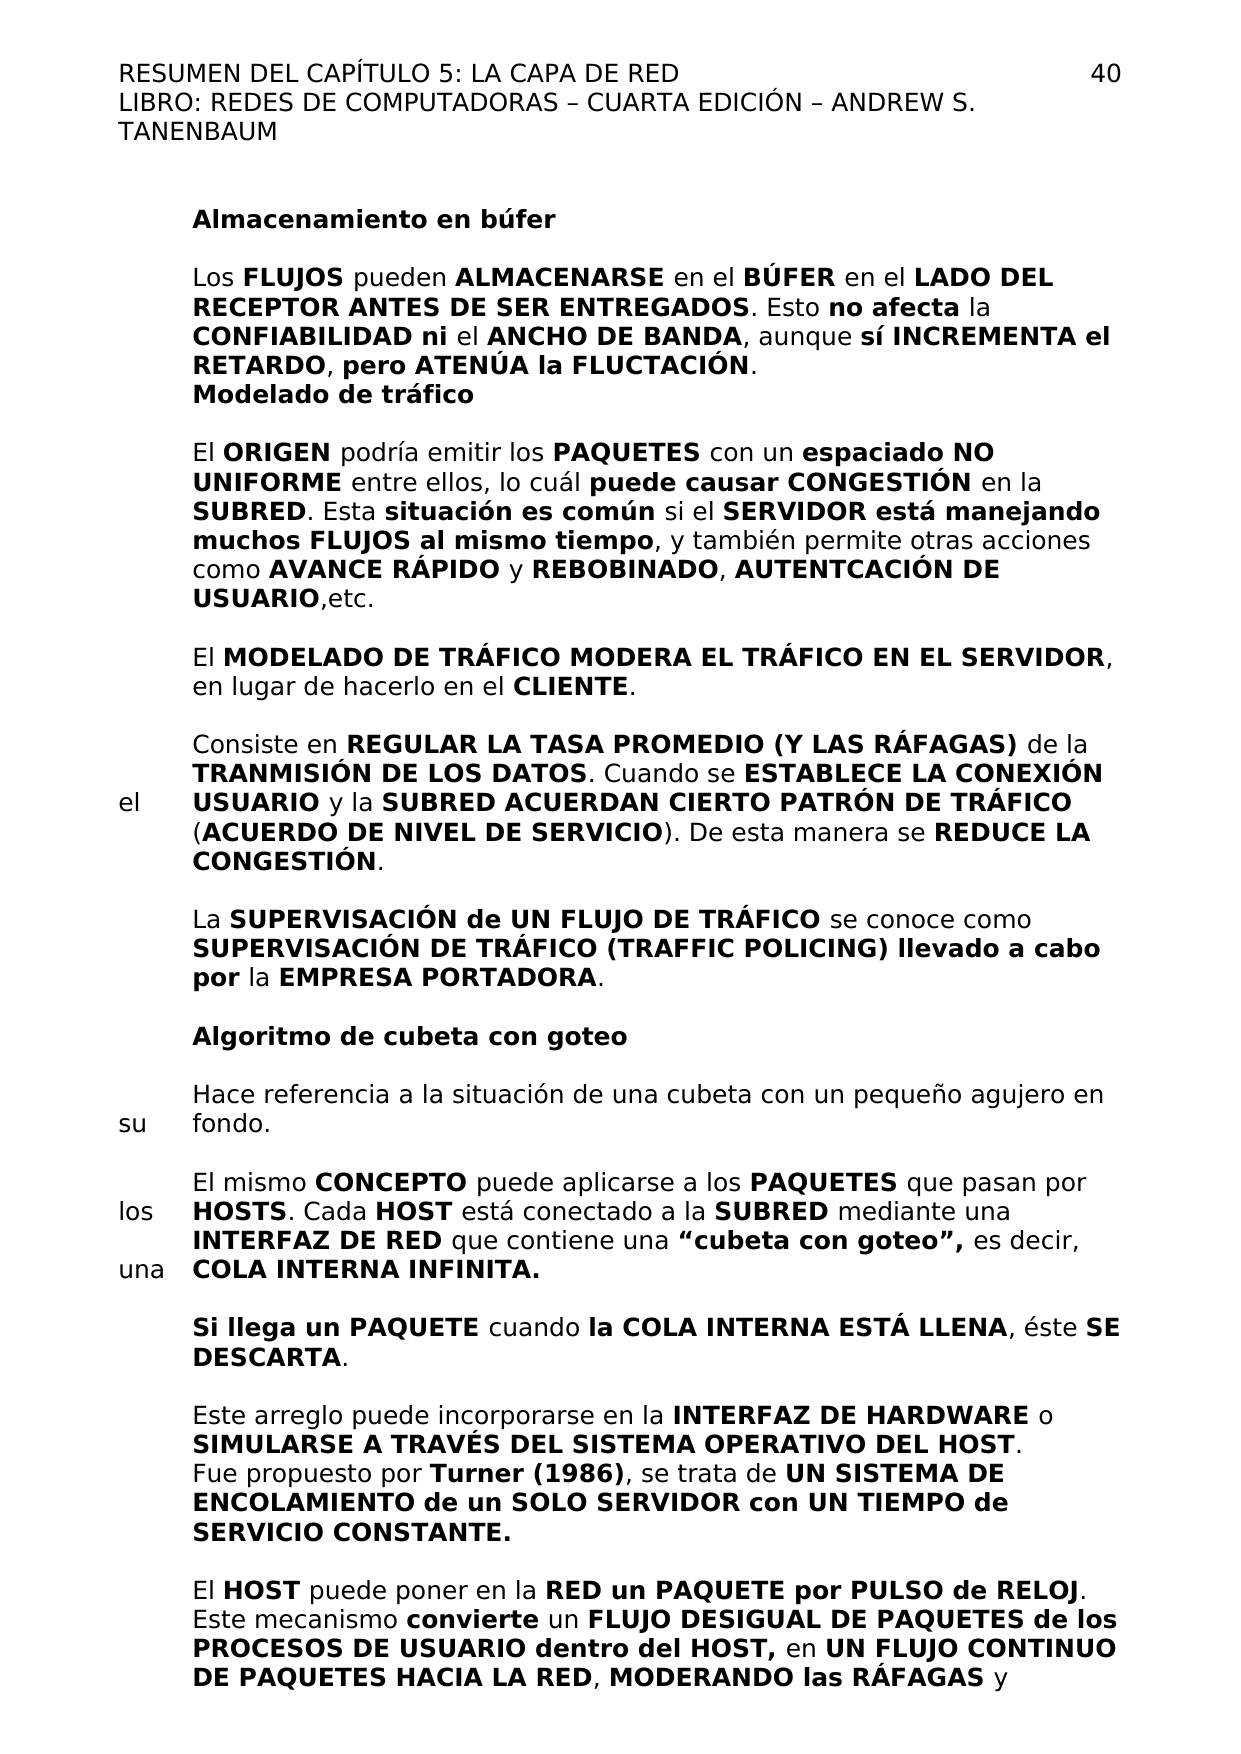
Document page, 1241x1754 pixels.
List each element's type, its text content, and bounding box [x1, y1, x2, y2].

text Hace referencia a la situación de una cubeta con un pequeño agujero en su fondo. [118, 1080, 1122, 1138]
text La SUPERVISACIÓN de UN FLUJO DE TRÁFICO se conoce como SUPERVISACIÓN DE TRÁFICO (TRAFFIC POLICING) llevado a cabo por la EMPRESA PORTADORA. [118, 905, 1122, 993]
text Almacenamiento en búfer [118, 205, 1122, 234]
text Este arreglo puede incorporarse en la INTERFAZ DE HARDWARE o SIMULARSE A TRAVÉS DEL SISTEMA OPERATIVO DEL HOST. [118, 1401, 1122, 1459]
text Si llega un PAQUETE cuando la COLA INTERNA ESTÁ LLENA, éste SE DESCARTA. [118, 1313, 1122, 1372]
text Consiste en REGULAR LA TASA PROMEDIO (Y LAS RÁFAGAS) de la TRANMISIÓN DE LOS DATOS. Cuando se ESTABLECE LA CONEXIÓN el USUARIO y la SUBRED ACUERDAN CIERTO PATRÓN DE TRÁFICO (ACUERDO DE NIVEL DE SERVICIO). De esta manera se REDUCE LA CONGESTIÓN. [118, 730, 1122, 876]
text El mismo CONCEPTO puede aplicarse a los PAQUETES que pasan por los HOSTS. Cada HOST está conectado a la SUBRED mediante una INTERFAZ DE RED que contiene una “cubeta con goteo”, es decir, una COLA INTERNA INFINITA. [118, 1168, 1122, 1284]
text El MODELADO DE TRÁFICO MODERA EL TRÁFICO EN EL SERVIDOR, en lugar de hacerlo en el CLIENTE. [118, 643, 1122, 701]
text El HOST puede poner en la RED un PAQUETE por PULSO de RELOJ. Este mecanismo convierte un FLUJO DESIGUAL DE PAQUETES de los PROCESOS DE USUARIO dentro del HOST, en UN FLUJO CONTINUO DE PAQUETES HACIA LA RED, MODERANDO las RÁFAGAS y [118, 1576, 1122, 1693]
text Algoritmo de cubeta con goteo [118, 1022, 1122, 1051]
text Modelado de tráfico [118, 380, 1122, 409]
text Los FLUJOS pueden ALMACENARSE en el BÚFER en el LADO DEL RECEPTOR ANTES DE SER ENTREGADOS. Esto no afecta la CONFIABILIDAD ni el ANCHO DE BANDA, aunque sí INCREMENTA el RETARDO, pero ATENÚA la FLUCTACIÓN. [118, 263, 1122, 380]
text El ORIGEN podría emitir los PAQUETES con un espaciado NO UNIFORME entre ellos, lo cuál puede causar CONGESTIÓN en la SUBRED. Esta situación es común si el SERVIDOR está manejando muchos FLUJOS al mismo tiempo, y también permite otras acciones como AVANCE RÁPIDO y REBOBINADO, AUTENTCACIÓN DE USUARIO,etc. [118, 438, 1122, 613]
text Fue propuesto por Turner (1986), se trata de UN SISTEMA DE ENCOLAMIENTO de un SOLO SERVIDOR con UN TIEMPO de SERVICIO CONSTANTE. [118, 1459, 1122, 1547]
